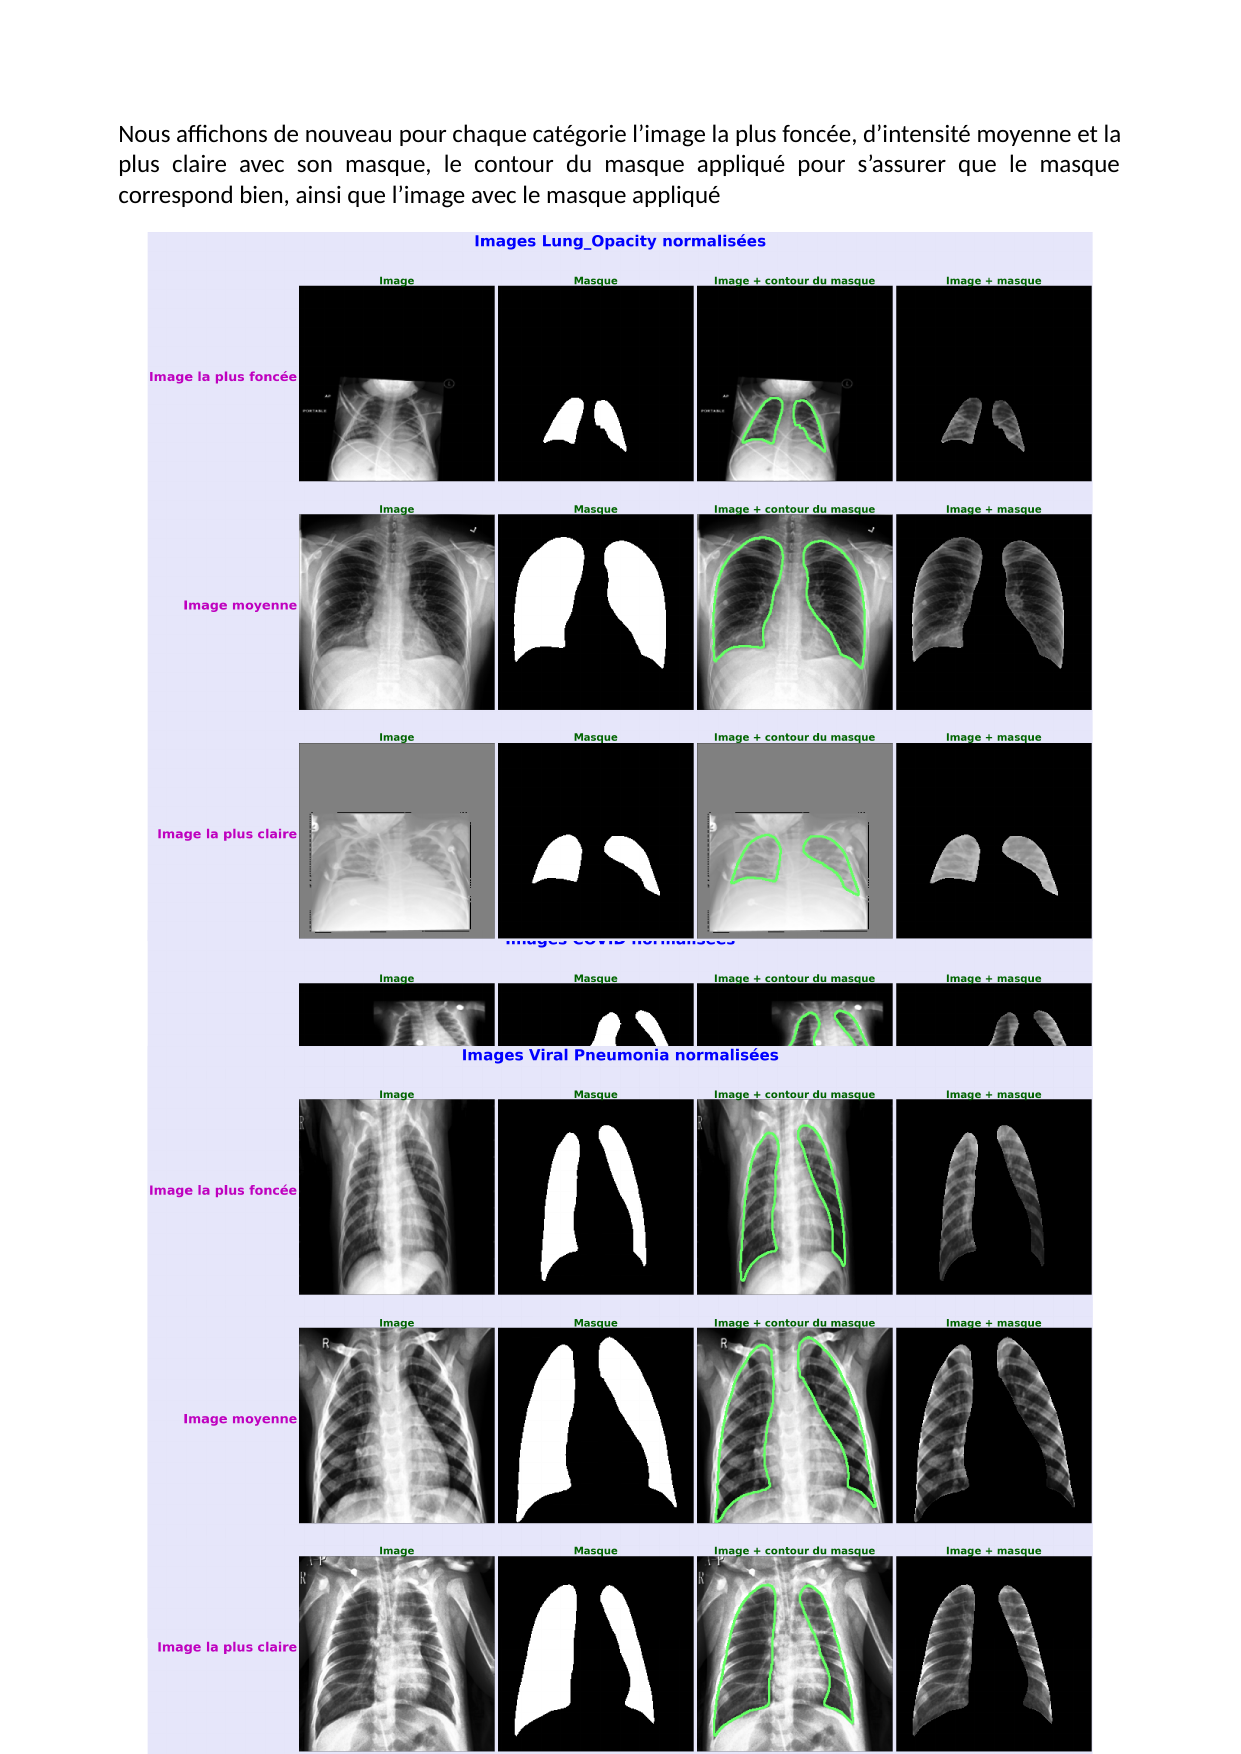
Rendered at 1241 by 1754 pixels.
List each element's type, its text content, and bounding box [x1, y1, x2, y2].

text Nous affichons de nouveau pour chaque catégorie l’image la plus foncée, d’intensité moyenne et la plus claire avec son masque, le contour du masque appliqué pour s’assurer que le masque correspond bien, ainsi que l’image avec le masque appliqué [118, 118, 1122, 210]
picture [147, 232, 1093, 1754]
